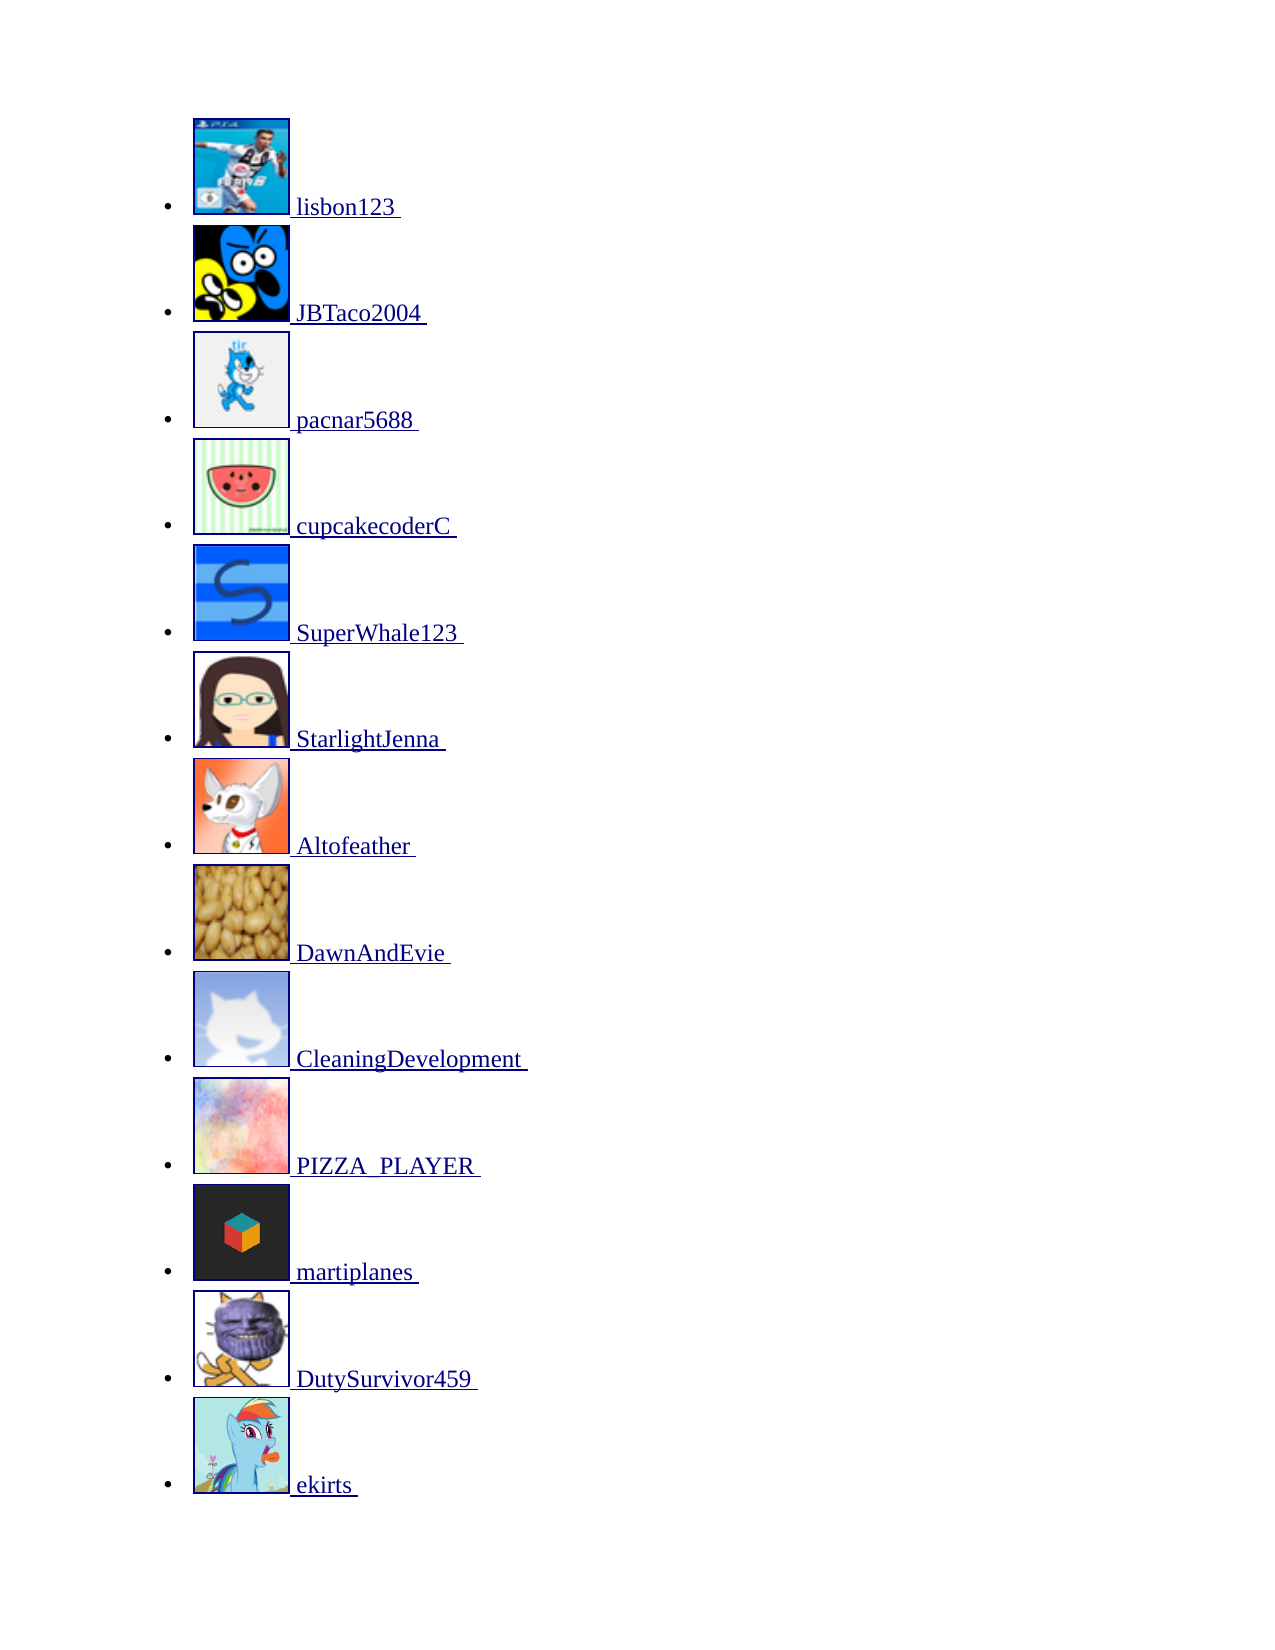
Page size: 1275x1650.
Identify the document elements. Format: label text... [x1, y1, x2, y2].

list JBTaco2004 [164, 225, 1157, 327]
list Altofeather [164, 757, 1157, 860]
list PIZZA_PLAYER [164, 1077, 1157, 1179]
picture [195, 1079, 288, 1173]
list DutySurvivor459 [164, 1290, 1157, 1393]
list martiplanes [164, 1184, 1157, 1286]
picture [195, 333, 288, 427]
list StarlightJenna [164, 651, 1157, 753]
picture [195, 546, 288, 640]
picture [195, 1185, 288, 1279]
picture [195, 120, 288, 213]
picture [195, 440, 288, 533]
picture [195, 226, 288, 320]
picture [195, 1398, 288, 1492]
picture [195, 972, 288, 1066]
picture [195, 1292, 288, 1386]
picture [195, 653, 288, 746]
picture [195, 866, 288, 959]
list CleaningDevelopment [164, 971, 1157, 1073]
list lisbon123 [164, 118, 1157, 220]
picture [195, 759, 288, 853]
list pacnar5688 [164, 331, 1157, 433]
list ekirts [164, 1397, 1157, 1499]
list cupcakecoderC [164, 438, 1157, 540]
list SuperWhale123 [164, 544, 1157, 647]
list DawnAndEvie [164, 864, 1157, 966]
